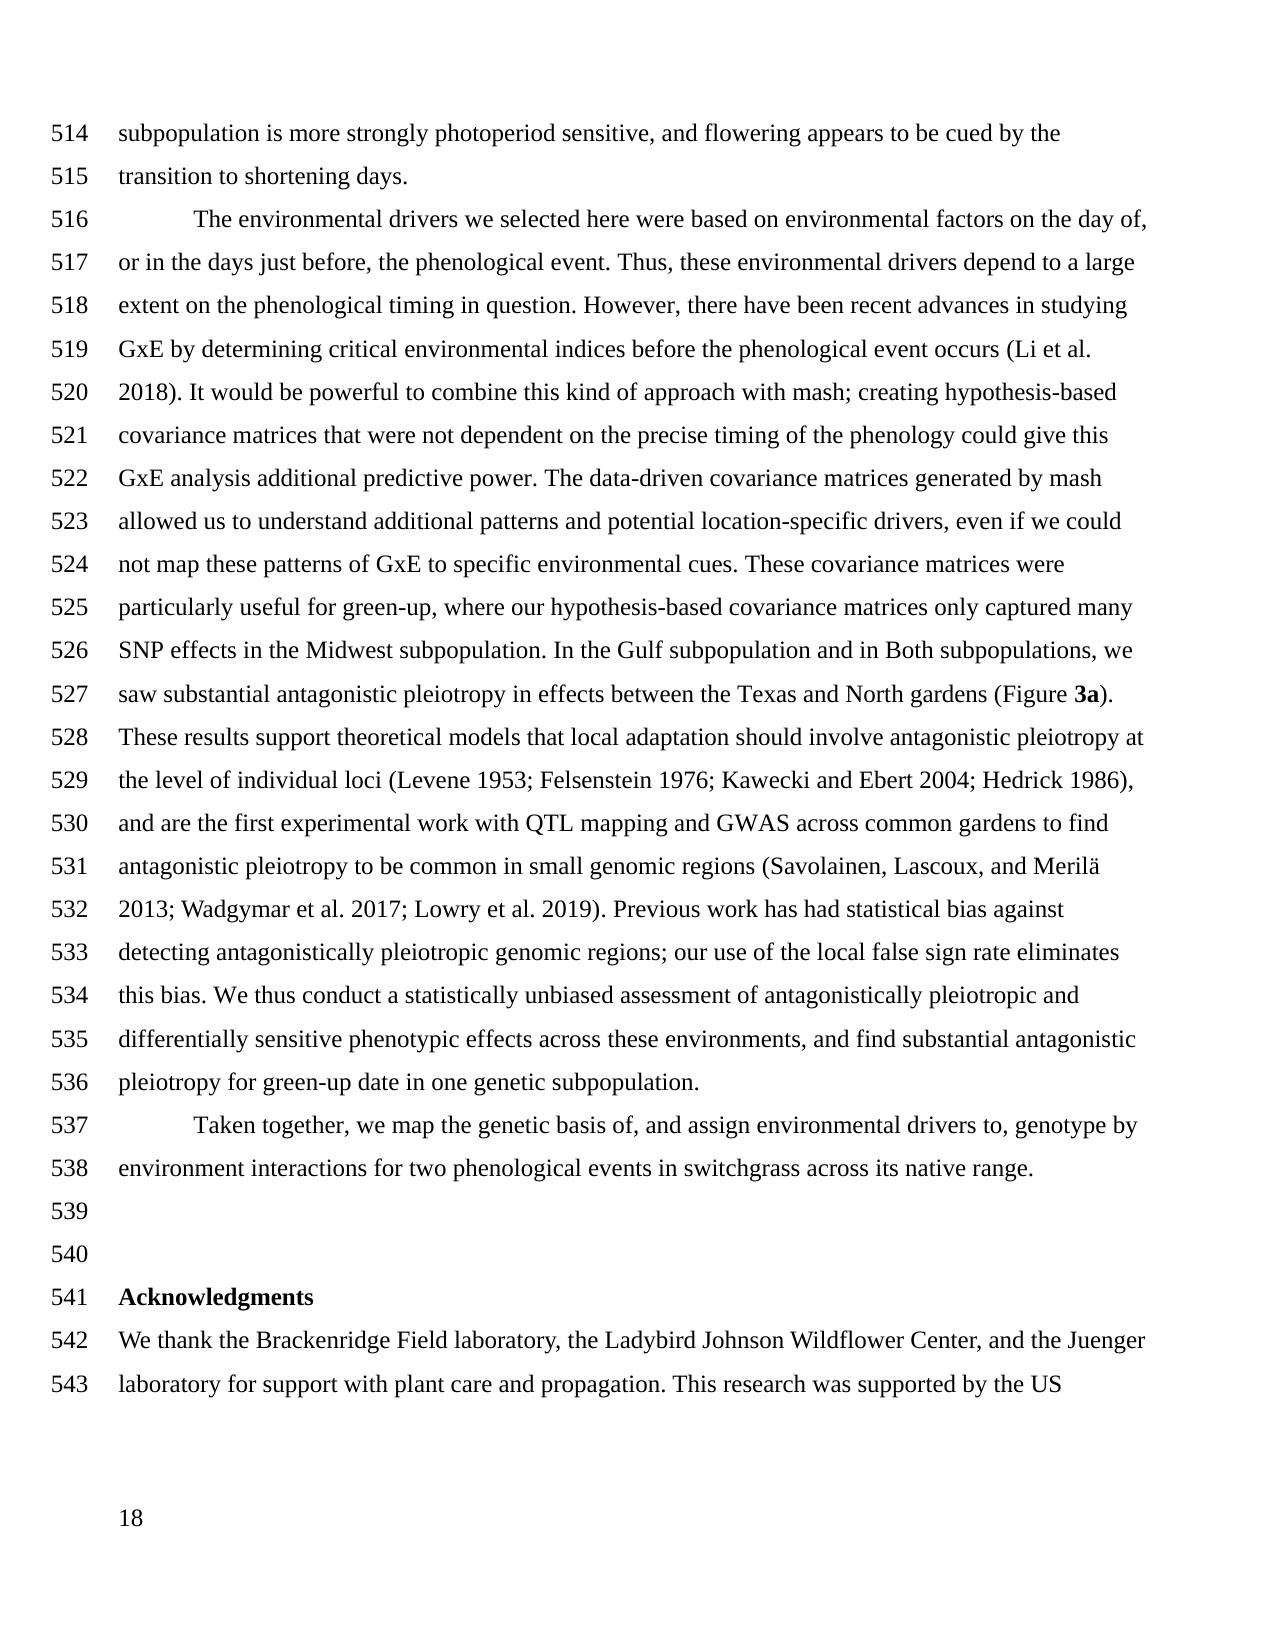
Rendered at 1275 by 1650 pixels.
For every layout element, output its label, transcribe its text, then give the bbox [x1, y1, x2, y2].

text Acknowledgments [118, 1282, 1157, 1311]
text subpopulation is more strongly photoperiod sensitive, and flowering appears to be cued by the transition to shortening days. [118, 118, 1157, 190]
text Taken together, we map the genetic basis of, and assign environmental drivers to, genotype by environment interactions for two phenological events in switchgrass across its native range. [118, 1110, 1157, 1182]
text The environmental drivers we selected here were based on environmental factors on the day of, or in the days just before, the phenological event. Thus, these environmental drivers depend to a large extent on the phenological timing in question. However, there have been recent advances in studying GxE by determining critical environmental indices before the phenological event occurs (Li et al. 2018). It would be powerful to combine this kind of approach with mash; creating hypothesis-based covariance matrices that were not dependent on the precise timing of the phenology could give this GxE analysis additional predictive power. The data-driven covariance matrices generated by mash allowed us to understand additional patterns and potential location-specific drivers, even if we could not map these patterns of GxE to specific environmental cues. These covariance matrices were particularly useful for green-up, where our hypothesis-based covariance matrices only captured many SNP effects in the Midwest subpopulation. In the Gulf subpopulation and in Both subpopulations, we saw substantial antagonistic pleiotropy in effects between the Texas and North gardens (Figure 3a). These results support theoretical models that local adaptation should involve antagonistic pleiotropy at the level of individual loci (Levene 1953; Felsenstein 1976; Kawecki and Ebert 2004; Hedrick 1986), and are the first experimental work with QTL mapping and GWAS across common gardens to find antagonistic pleiotropy to be common in small genomic regions (Savolainen, Lascoux, and Merilä 2013; Wadgymar et al. 2017; Lowry et al. 2019). Previous work has had statistical bias against detecting antagonistically pleiotropic genomic regions; our use of the local false sign rate eliminates this bias. We thus conduct a statistically unbiased assessment of antagonistically pleiotropic and differentially sensitive phenotypic effects across these environments, and find substantial antagonistic pleiotropy for green-up date in one genetic subpopulation. [118, 204, 1157, 1096]
text We thank the Brackenridge Field laboratory, the Ladybird Johnson Wildflower Center, and the Juenger laboratory for support with plant care and propagation. This research was supported by the US [118, 1326, 1157, 1397]
